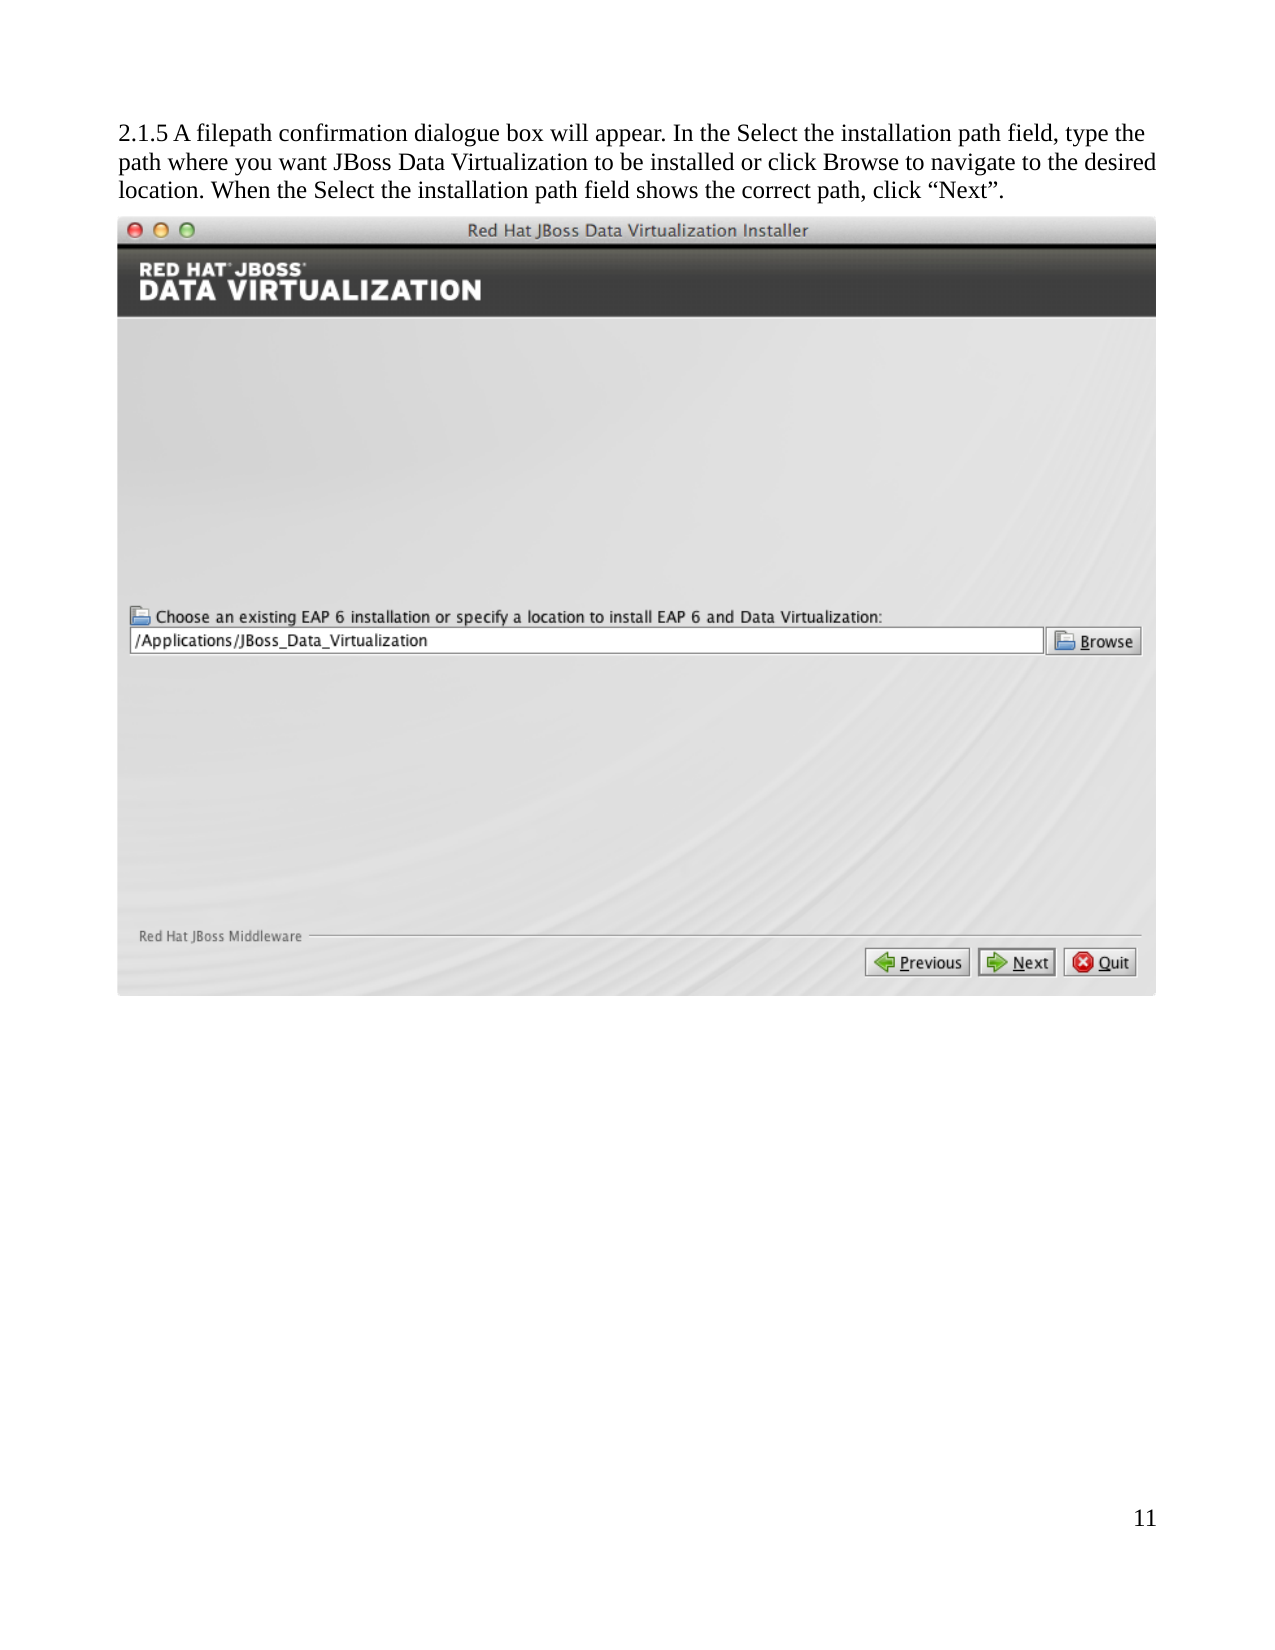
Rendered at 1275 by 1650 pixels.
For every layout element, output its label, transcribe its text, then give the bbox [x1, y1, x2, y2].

text 2.1.5 A filepath confirmation dialogue box will appear. In the Select the installation path field, type the path where you want JBoss Data Virtualization to be installed or click Browse to navigate to the desired location. When the Select the installation path field shows the correct path, click “Next”. [118, 118, 1157, 204]
picture [117, 216, 1156, 996]
